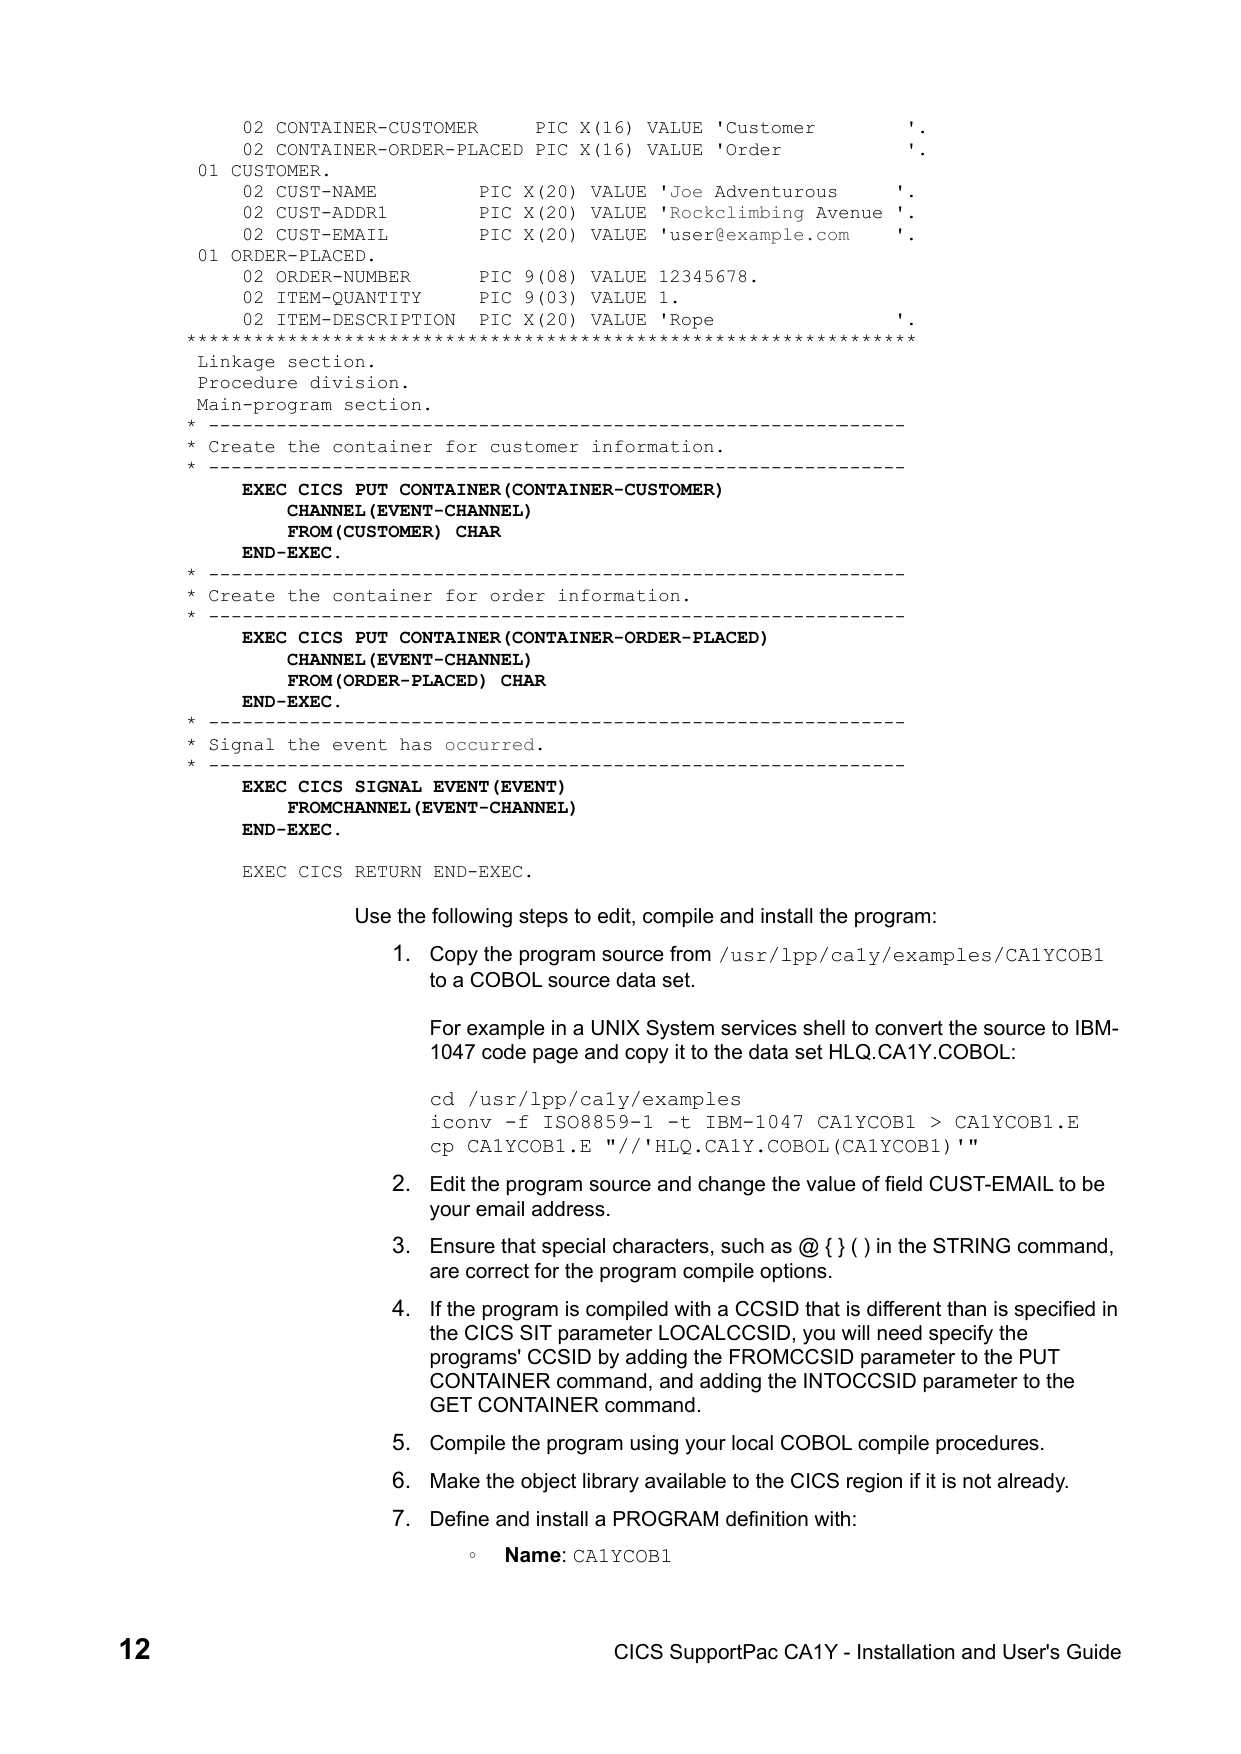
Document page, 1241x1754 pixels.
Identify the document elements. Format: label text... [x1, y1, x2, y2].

list If the program is compiled with a CCSID that is different than is specified in the CICS SIT parameter LOCALCCSID, you will need specify the programs' CCSID by adding the FROMCCSID parameter to the PUT CONTAINER command, and adding the INTOCCSID parameter to the GET CONTAINER command. [392, 1294, 1122, 1417]
text 02 CONTAINER-ORDER-PLACED PIC X(16) VALUE 'Order '. 01 CUSTOMER. [118, 139, 1122, 182]
list Make the object library available to the CICS region if it is not already. [392, 1467, 1122, 1493]
text FROMCHANNEL(EVENT-CHANNEL) [118, 798, 1122, 819]
text EXEC CICS PUT CONTAINER(CONTAINER-CUSTOMER) [118, 479, 1122, 501]
text Procedure division. [118, 373, 1122, 394]
text 02 ITEM-QUANTITY PIC 9(03) VALUE 1. [118, 288, 1122, 309]
text * -------------------------------------------------------------- [118, 607, 1122, 628]
text Use the following steps to edit, compile and install the program: [354, 904, 1122, 928]
text * Signal the event has occurred. [118, 734, 1122, 756]
list Name: CA1YCOB1 [467, 1543, 1122, 1569]
text FROM(ORDER-PLACED) CHAR [118, 671, 1122, 692]
text 02 CUST-NAME PIC X(20) VALUE 'Joe Adventurous '. [118, 182, 1122, 203]
text EXEC CICS PUT CONTAINER(CONTAINER-ORDER-PLACED) [118, 628, 1122, 649]
text 02 CONTAINER-CUSTOMER PIC X(16) VALUE 'Customer '. [118, 118, 1122, 139]
text Main-program section. [118, 394, 1122, 416]
list Compile the program using your local COBOL compile procedures. [392, 1428, 1122, 1455]
list Copy the program source from /usr/lpp/ca1y/examples/CA1YCOB1 to a COBOL source data set. For example in a UNIX System services shell to convert the source to IBM-1047 code page and copy it to the data set HLQ.CA1Y.COBOL: cd /usr/lpp/ca1y/examples iconv -f ISO8859-1 -t IBM-1047 CA1YCOB1 > CA1YCOB1.E cp CA1YCOB1.E "//'HLQ.CA1Y.COBOL(CA1YCOB1)'" [392, 940, 1122, 1158]
text Linkage section. [118, 352, 1122, 373]
text ***************************************************************** [118, 331, 1122, 352]
text 02 CUST-EMAIL PIC X(20) VALUE 'user@example.com '. [118, 224, 1122, 246]
text END-EXEC. [118, 692, 1122, 713]
text 02 CUST-ADDR1 PIC X(20) VALUE 'Rockclimbing Avenue '. [118, 203, 1122, 224]
text * -------------------------------------------------------------- [118, 713, 1122, 734]
text * -------------------------------------------------------------- [118, 756, 1122, 777]
text 01 ORDER-PLACED. [118, 246, 1122, 267]
list Edit the program source and change the value of field CUST-EMAIL to be your email address. [392, 1170, 1122, 1221]
text END-EXEC. [118, 819, 1122, 841]
text CHANNEL(EVENT-CHANNEL) [118, 649, 1122, 671]
text * Create the container for customer information. [118, 437, 1122, 458]
text * -------------------------------------------------------------- [118, 564, 1122, 586]
text 02 ITEM-DESCRIPTION PIC X(20) VALUE 'Rope '. [118, 309, 1122, 331]
list Define and install a PROGRAM definition with: [392, 1505, 1122, 1531]
text * -------------------------------------------------------------- [118, 458, 1122, 479]
text CHANNEL(EVENT-CHANNEL) [118, 501, 1122, 522]
text 02 ORDER-NUMBER PIC 9(08) VALUE 12345678. [118, 267, 1122, 288]
text * Create the container for order information. [118, 586, 1122, 607]
text EXEC CICS RETURN END-EXEC. [118, 862, 1122, 883]
list Ensure that special characters, such as @ { } ( ) in the STRING command, are correct for the program compile options. [392, 1232, 1122, 1283]
text * -------------------------------------------------------------- [118, 416, 1122, 437]
text FROM(CUSTOMER) CHAR [118, 522, 1122, 543]
text EXEC CICS SIGNAL EVENT(EVENT) [118, 777, 1122, 798]
text END-EXEC. [118, 543, 1122, 564]
